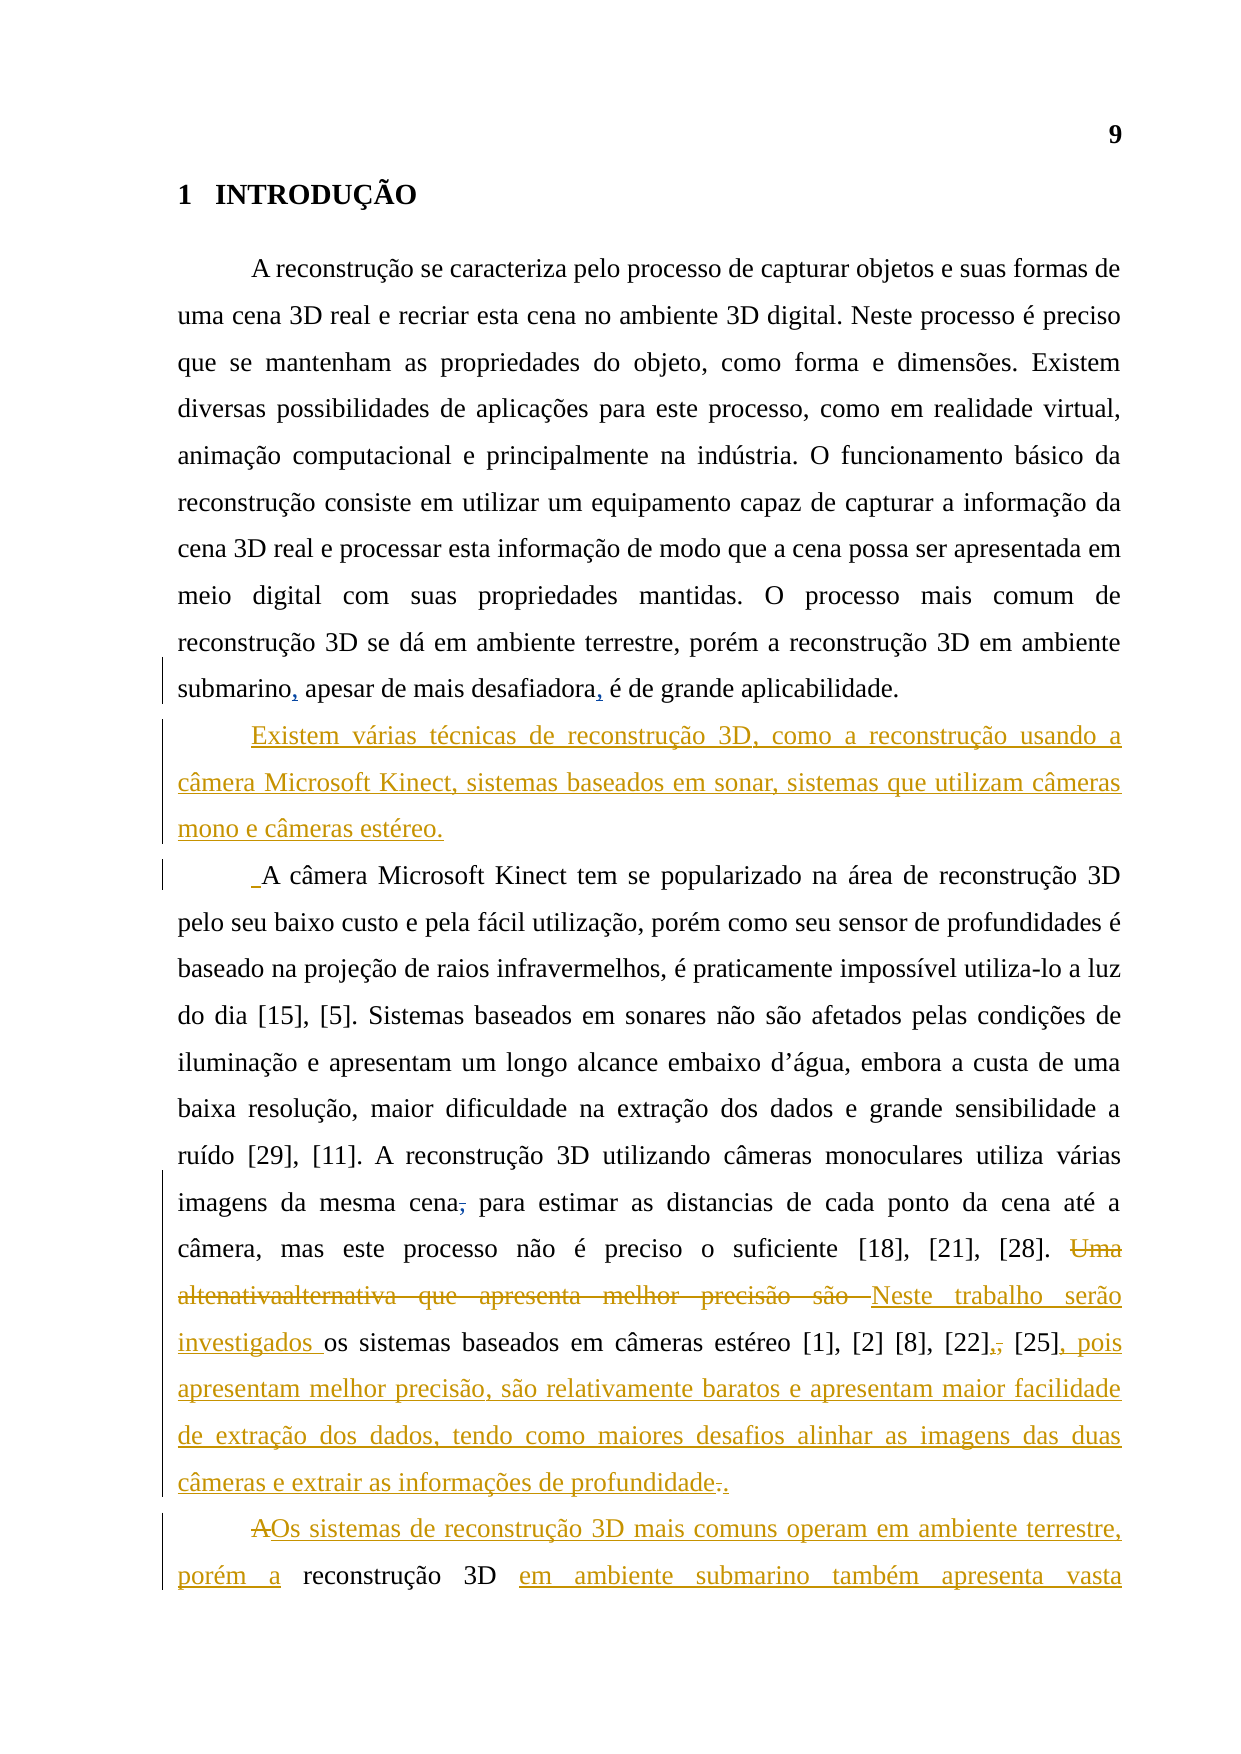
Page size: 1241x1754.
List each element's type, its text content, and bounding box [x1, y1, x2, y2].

text Os sistemas de reconstrução 3D mais comuns operam em ambiente terrestre, porém a reconstrução 3D em ambiente submarino também apresenta vasta aplicabilidade, mesmo este apresentando maiores dificuldades que o ambiente terrestre devido a atenuação, dispersão e refração sofrida pelos raios de luz. [177, 1512, 1122, 1590]
text A reconstrução se caracteriza pelo processo de capturar objetos e suas formas de uma cena 3D real e recriar esta cena no ambiente 3D digital. Neste processo é preciso que se mantenham as propriedades do objeto, como forma e dimensões. Existem diversas possibilidades de aplicações para este processo, como em realidade virtual, animação computacional e principalmente na indústria. O funcionamento básico da reconstrução consiste em utilizar um equipamento capaz de capturar a informação da cena 3D real e processar esta informação de modo que a cena possa ser apresentada em meio digital com suas propriedades mantidas. O processo mais comum de reconstrução 3D se dá em ambiente terrestre, porém a reconstrução 3D em ambiente submarino, apesar de mais desafiadora, é de grande aplicabilidade. [177, 252, 1122, 704]
text Existem várias técnicas de reconstrução 3D, como a reconstrução usando a câmera Microsoft Kinect, sistemas baseados em sonar, sistemas que utilizam câmeras mono e câmeras estéreo. A câmera Microsoft Kinect tem se popularizado na área de reconstrução 3D pelo seu baixo custo e pela fácil utilização, porém como seu sensor de profundidades é baseado na projeção de raios infravermelhos, é praticamente impossível utiliza-lo a luz do dia [15], [5]. Sistemas baseados em sonares não são afetados pelas condições de iluminação e apresentam um longo alcance embaixo d’água, embora a custa de uma baixa resolução, maior dificuldade na extração dos dados e grande sensibilidade a ruído [29], [11]. A reconstrução 3D utilizando câmeras monoculares utiliza várias imagens da mesma cena para estimar as distancias de cada ponto da cena até a câmera, mas este processo não é preciso o suficiente [18], [21], [28]. Neste trabalho serão investigados os sistemas baseados em câmeras estéreo [1], [2] [8], [22], [25], pois apresentam melhor precisão, são relativamente baratos e apresentam maior facilidade de extração dos dados, tendo como maiores desafios alinhar as imagens das duas câmeras e extrair as informações de profundidade. [177, 719, 1122, 793]
subtitle INTRODUÇÃO [177, 177, 1122, 211]
text Existem várias técnicas de reconstrução 3D, como a reconstrução usando a câmera Microsoft Kinect, sistemas baseados em sonar, sistemas que utilizam câmeras mono e câmeras estéreo. A câmera Microsoft Kinect tem se popularizado na área de reconstrução 3D pelo seu baixo custo e pela fácil utilização, porém como seu sensor de profundidades é baseado na projeção de raios infravermelhos, é praticamente impossível utiliza-lo a luz do dia [15], [5]. Sistemas baseados em sonares não são afetados pelas condições de iluminação e apresentam um longo alcance embaixo d’água, embora a custa de uma baixa resolução, maior dificuldade na extração dos dados e grande sensibilidade a ruído [29], [11]. A reconstrução 3D utilizando câmeras monoculares utiliza várias imagens da mesma cena para estimar as distancias de cada ponto da cena até a câmera, mas este processo não é preciso o suficiente [18], [21], [28]. Neste trabalho serão investigados os sistemas baseados em câmeras estéreo [1], [2] [8], [22], [25], pois apresentam melhor precisão, são relativamente baratos e apresentam maior facilidade de extração dos dados, tendo como maiores desafios alinhar as imagens das duas câmeras e extrair as informações de profundidade. [177, 794, 1122, 844]
